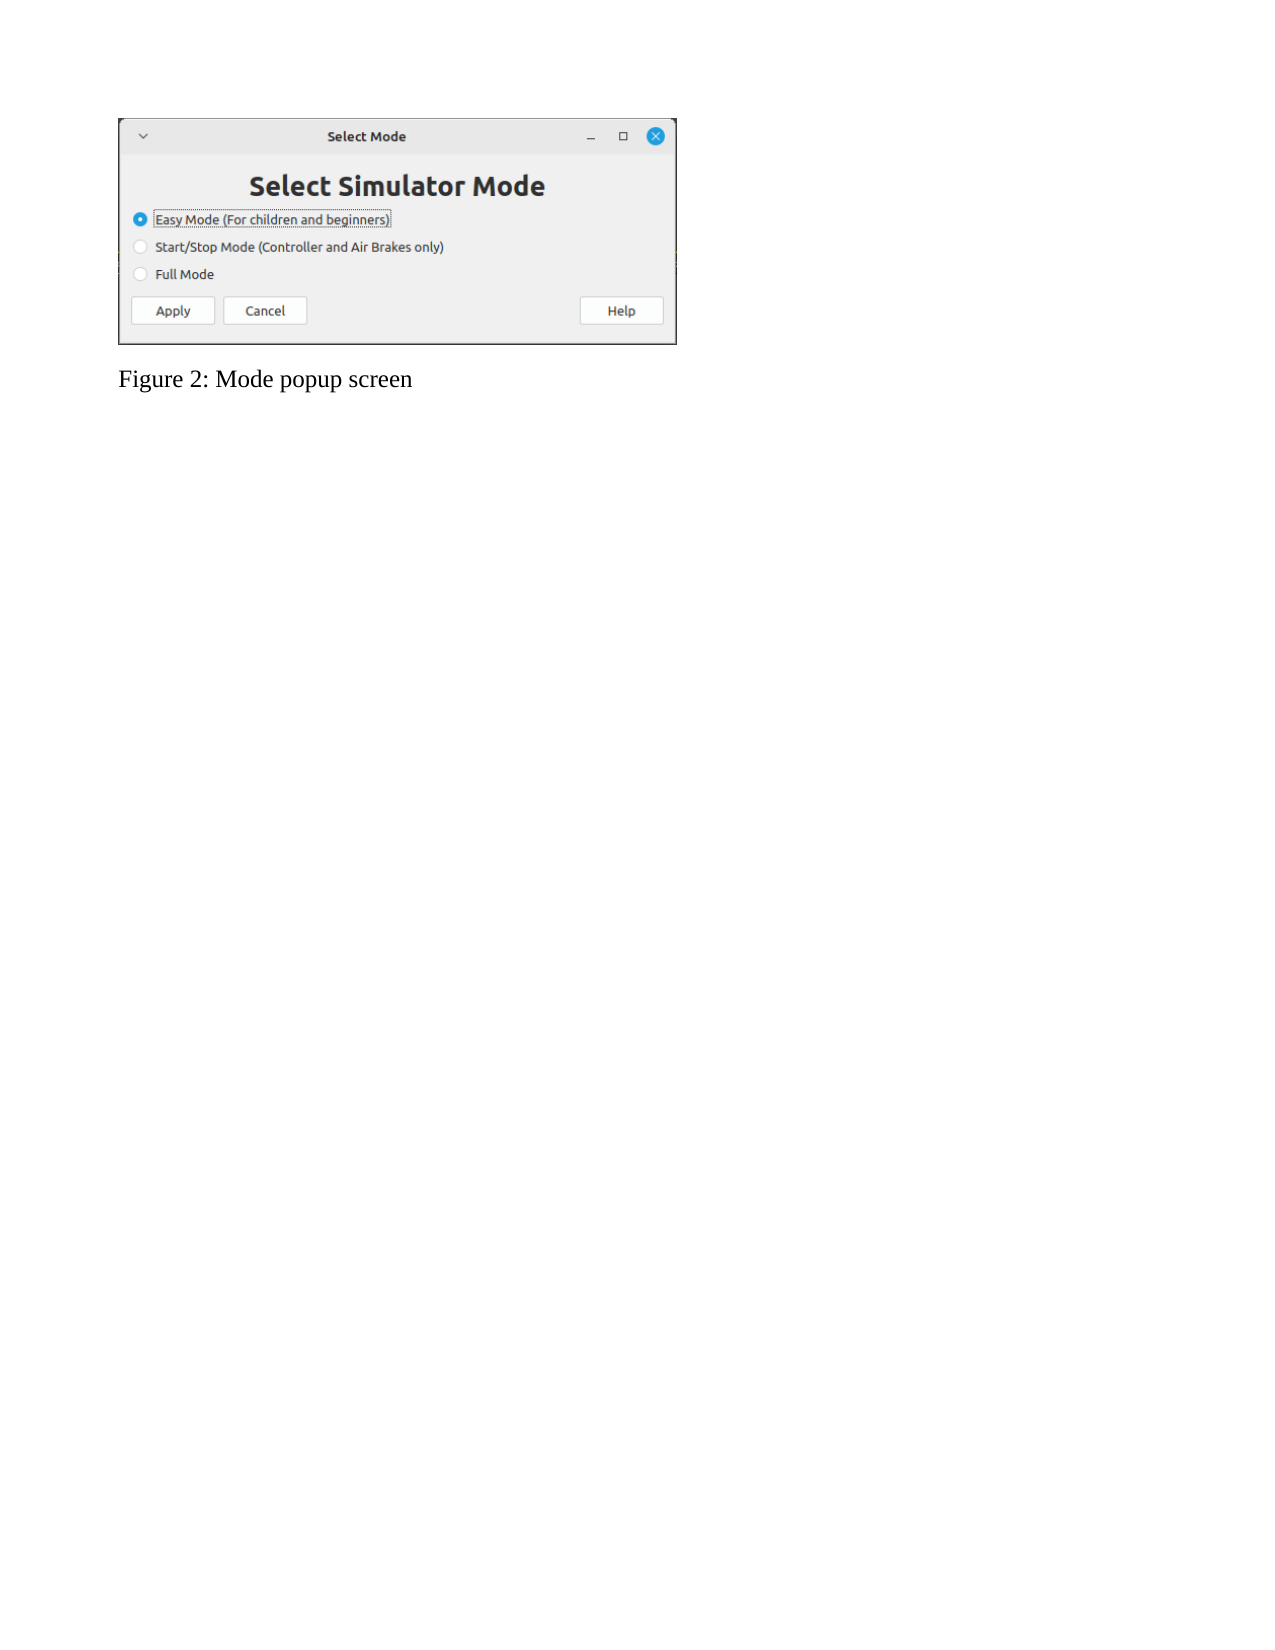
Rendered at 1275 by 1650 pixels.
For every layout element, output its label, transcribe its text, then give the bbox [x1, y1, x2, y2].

text Figure 2: Mode popup screen [118, 364, 1157, 392]
picture [118, 118, 677, 345]
